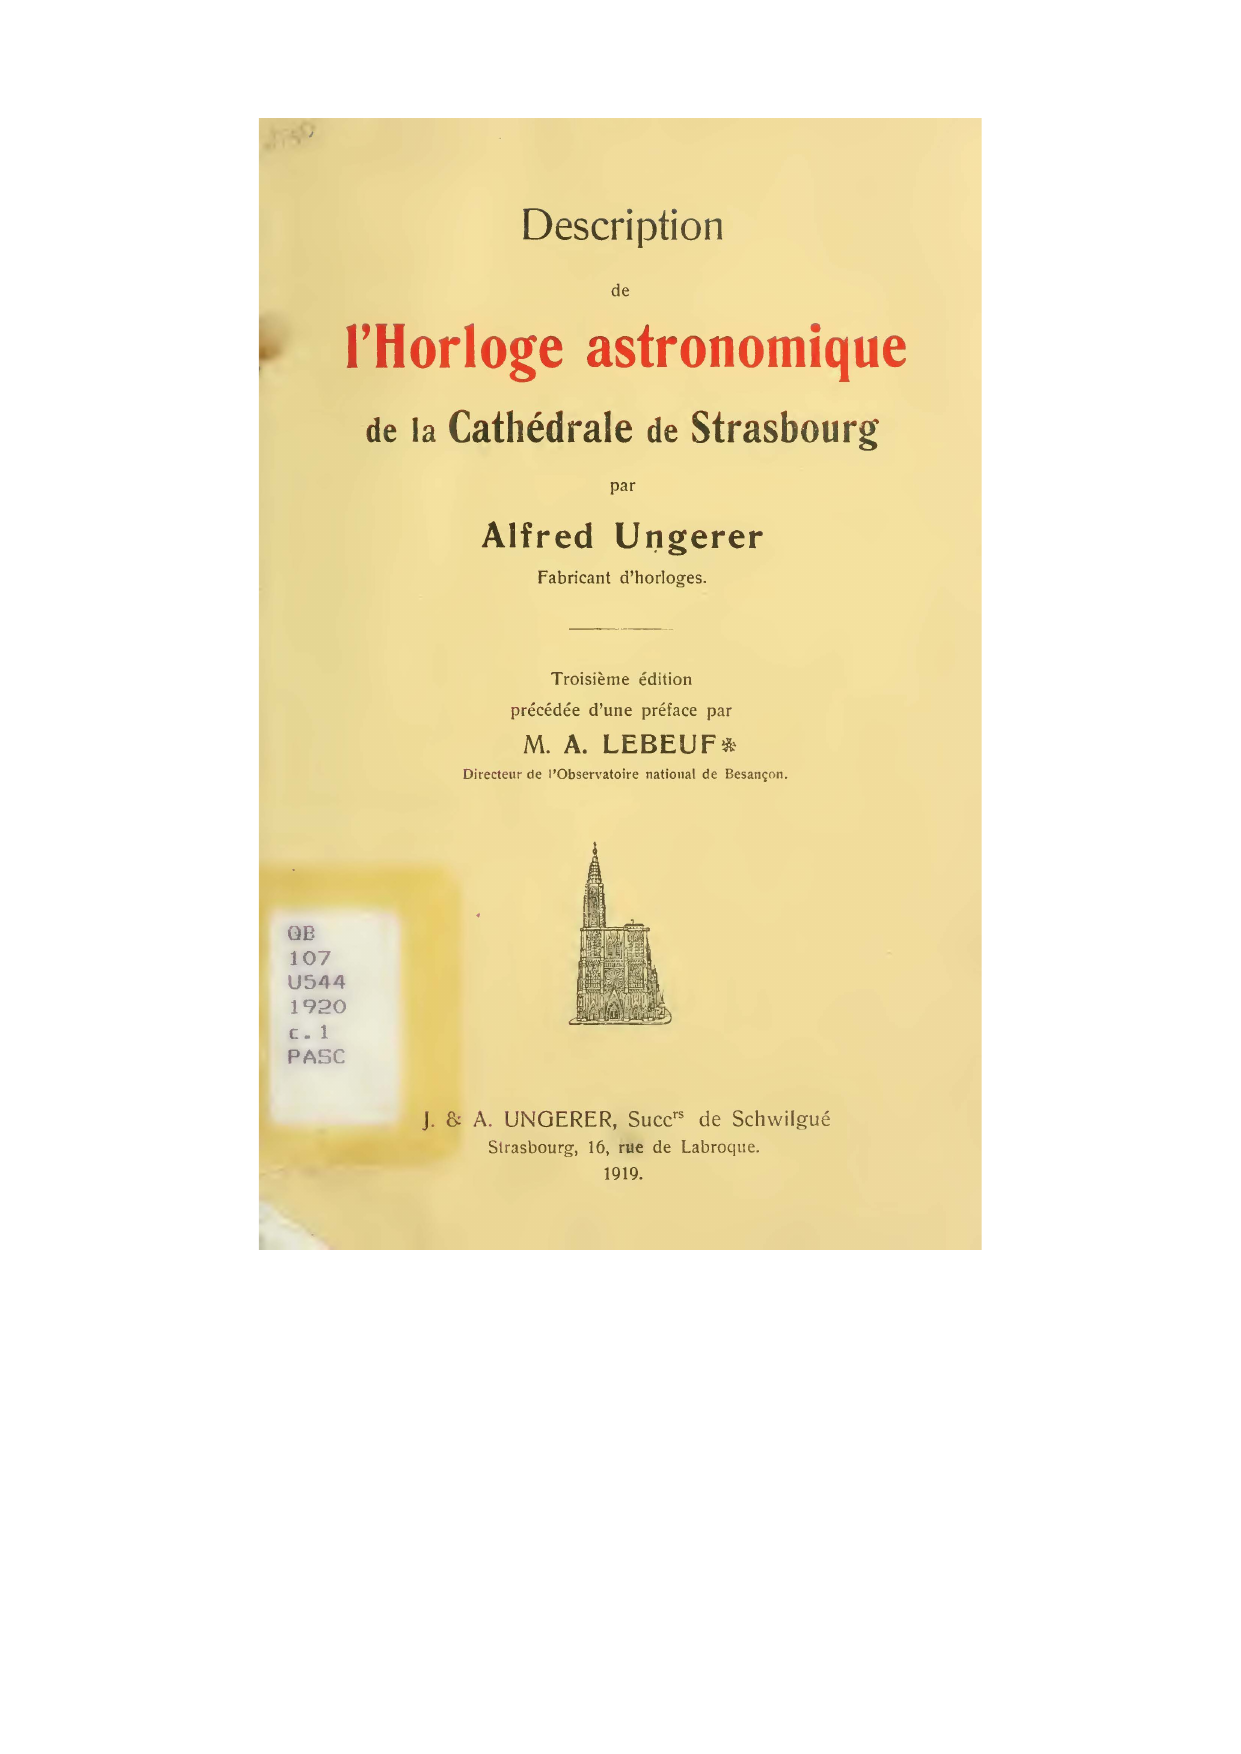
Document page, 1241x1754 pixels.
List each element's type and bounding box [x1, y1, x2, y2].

picture [258, 118, 982, 1250]
